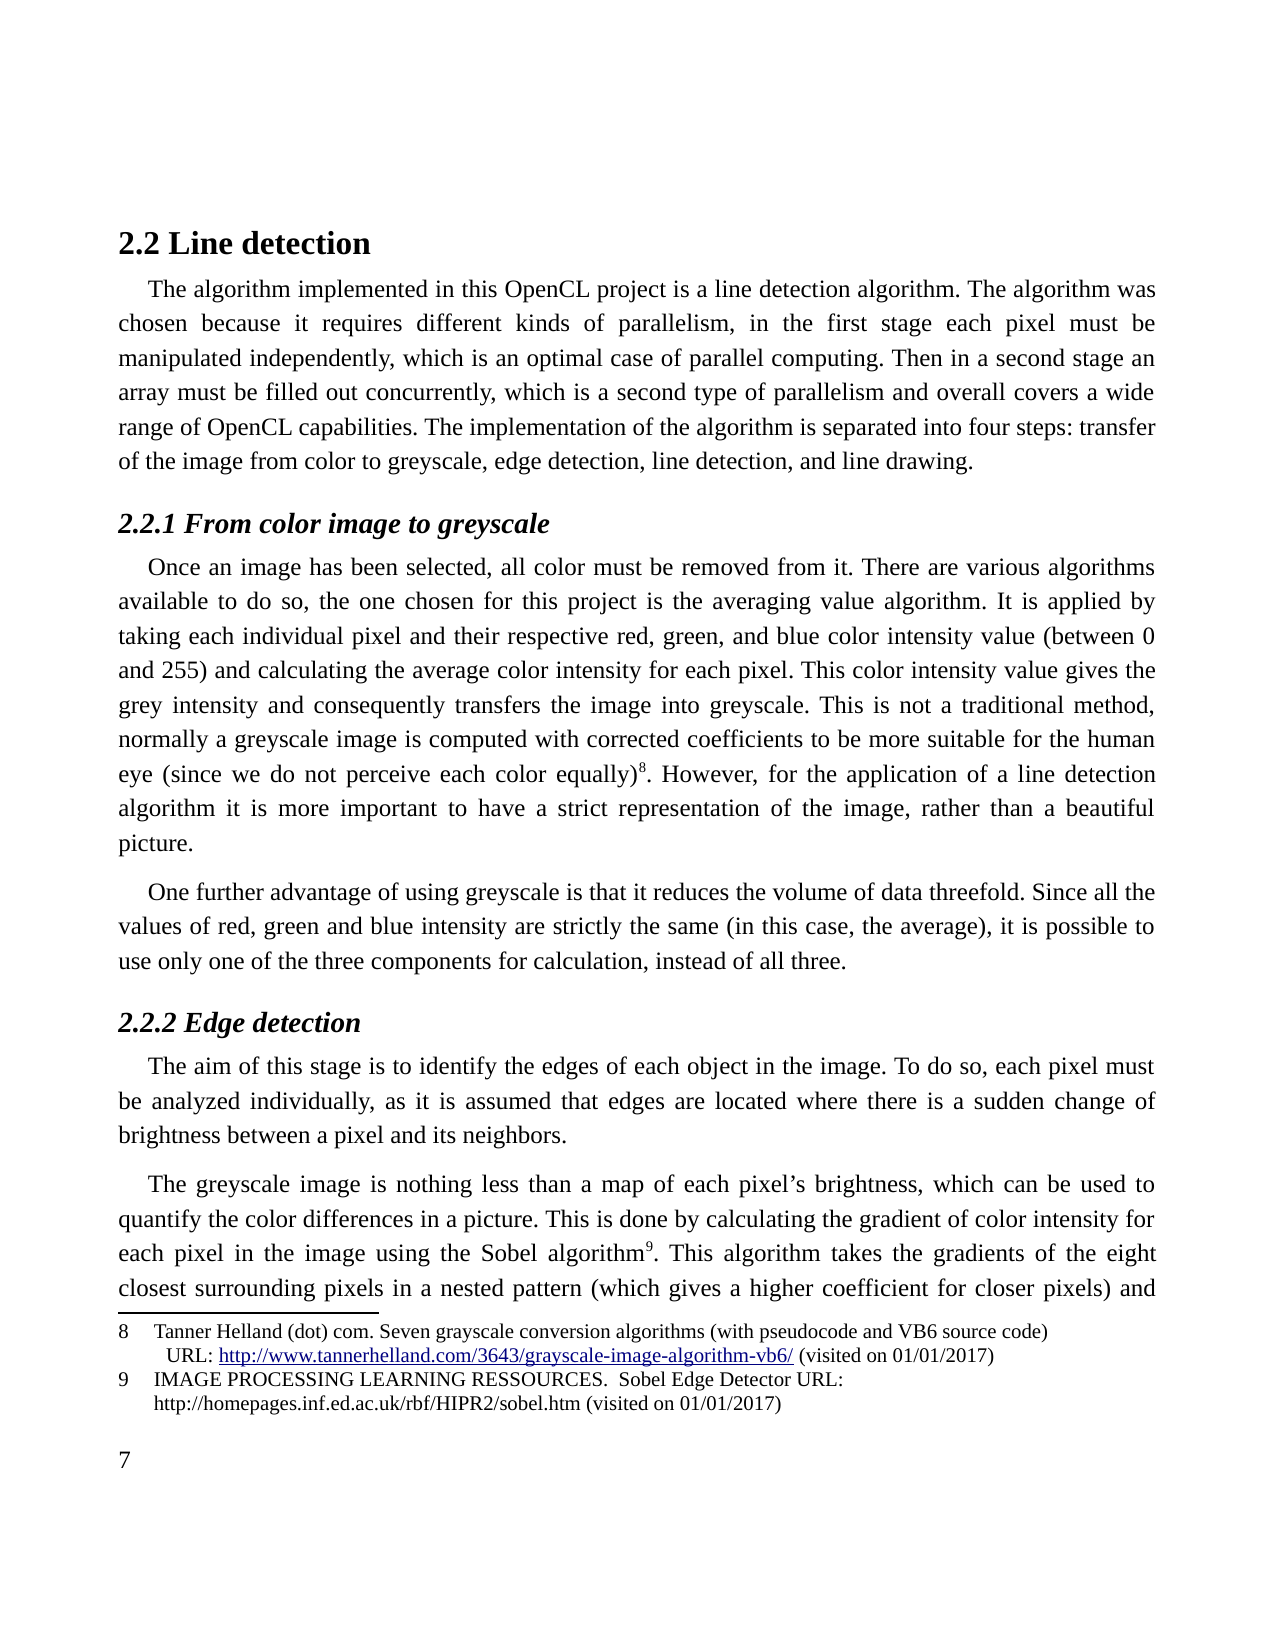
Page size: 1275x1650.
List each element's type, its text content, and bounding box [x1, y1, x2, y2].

subtitle 2.2.2 Edge detection [118, 1005, 1157, 1039]
text URL: http://www.tannerhelland.com/3643/grayscale-image-algorithm-vb6/ (visited on 01/01/2017) [118, 1343, 1157, 1367]
subtitle 2.2 Line detection [118, 223, 1157, 261]
text Once an image has been selected, all color must be removed from it. There are various algorithms available to do so, the one chosen for this project is the averaging value algorithm. It is applied by taking each individual pixel and their respective red, green, and blue color intensity value (between 0 and 255) and calculating the average color intensity for each pixel. This color intensity value gives the grey intensity and consequently transfers the image into greyscale. This is not a traditional method, normally a greyscale image is computed with corrected coefficients to be more suitable for the human eye (since we do not perceive each color equally). However, for the application of a line detection algorithm it is more important to have a strict representation of the image, rather than a beautiful picture. [118, 552, 1157, 856]
text The greyscale image is nothing less than a map of each pixel’s brightness, which can be used to quantify the color differences in a picture. This is done by calculating the gradient of color intensity for each pixel in the image using the Sobel algorithm. This algorithm takes the gradients of the eight closest surrounding pixels in a nested pattern (which gives a higher coefficient for closer pixels) and [118, 1169, 1157, 1301]
subtitle 2.2.1 From color image to greyscale [118, 506, 1157, 539]
text The aim of this stage is to identify the edges of each object in the image. To do so, each pixel must be analyzed individually, as it is assumed that edges are located where there is a sudden change of brightness between a pixel and its neighbors. [118, 1051, 1157, 1149]
text Tanner Helland (dot) com. Seven grayscale conversion algorithms (with pseudocode and VB6 source code) [118, 1319, 1157, 1343]
text IMAGE PROCESSING LEARNING RESSOURCES. Sobel Edge Detector URL: http://homepages.inf.ed.ac.uk/rbf/HIPR2/sobel.htm (visited on 01/01/2017) [118, 1367, 1157, 1415]
text The algorithm implemented in this OpenCL project is a line detection algorithm. The algorithm was chosen because it requires different kinds of parallelism, in the first stage each pixel must be manipulated independently, which is an optimal case of parallel computing. Then in a second stage an array must be filled out concurrently, which is a second type of parallelism and overall covers a wide range of OpenCL capabilities. The implementation of the algorithm is separated into four steps: transfer of the image from color to greyscale, edge detection, line detection, and line drawing. [118, 274, 1157, 475]
text One further advantage of using greyscale is that it reduces the volume of data threefold. Since all the values of red, green and blue intensity are strictly the same (in this case, the average), it is possible to use only one of the three components for calculation, instead of all three. [118, 877, 1157, 974]
